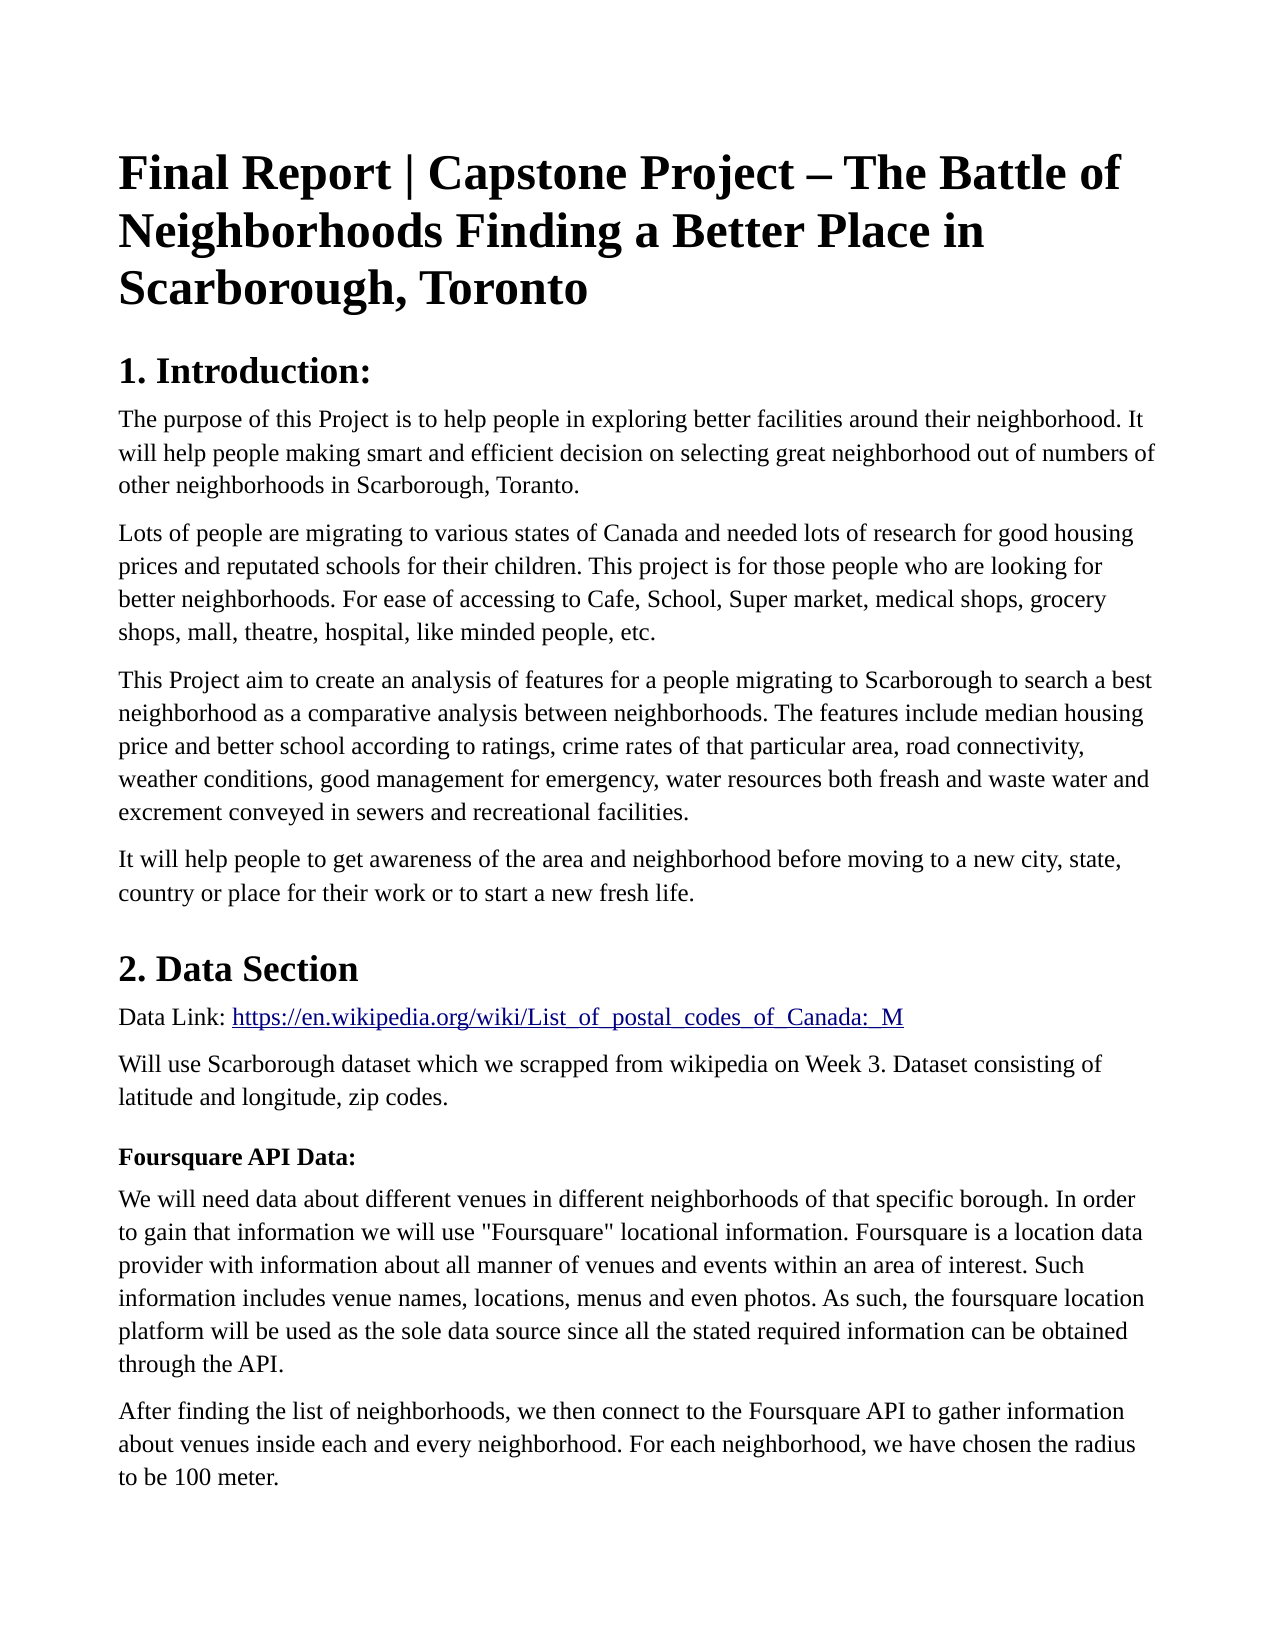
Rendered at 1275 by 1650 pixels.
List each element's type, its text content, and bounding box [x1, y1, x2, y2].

text Data Link: https://en.wikipedia.org/wiki/List_of_postal_codes_of_Canada:_M [118, 1002, 1157, 1030]
text The purpose of this Project is to help people in exploring better facilities around their neighborhood. It will help people making smart and efficient decision on selecting great neighborhood out of numbers of other neighborhoods in Scarborough, Toranto. [118, 404, 1157, 499]
subtitle Final Report | Capstone Project – The Battle of Neighborhoods Finding a Better Place in Scarborough, Toronto [118, 143, 1157, 316]
subtitle 2. Data Section [118, 946, 1157, 989]
text It will help people to get awareness of the area and neighborhood before moving to a new city, state, country or place for their work or to start a new fresh life. [118, 844, 1157, 906]
text We will need data about different venues in different neighborhoods of that specific borough. In order to gain that information we will use "Foursquare" locational information. Foursquare is a location data provider with information about all manner of venues and events within an area of interest. Such information includes venue names, locations, menus and even photos. As such, the foursquare location platform will be used as the sole data source since all the stated required information can be obtained through the API. [118, 1184, 1157, 1377]
text This Project aim to create an analysis of features for a people migrating to Scarborough to search a best neighborhood as a comparative analysis between neighborhoods. The features include median housing price and better school according to ratings, crime rates of that particular area, road connectivity, weather conditions, good management for emergency, water resources both freash and waste water and excrement conveyed in sewers and recreational facilities. [118, 665, 1157, 826]
subtitle Foursquare API Data: [118, 1142, 1157, 1171]
text Will use Scarborough dataset which we scrapped from wikipedia on Week 3. Dataset consisting of latitude and longitude, zip codes. [118, 1049, 1157, 1111]
text After finding the list of neighborhoods, we then connect to the Foursquare API to gather information about venues inside each and every neighborhood. For each neighborhood, we have chosen the radius to be 100 meter. [118, 1396, 1157, 1491]
text Lots of people are migrating to various states of Canada and needed lots of research for good housing prices and reputated schools for their children. This project is for those people who are looking for better neighborhoods. For ease of accessing to Cafe, School, Super market, medical shops, grocery shops, mall, theatre, hospital, like minded people, etc. [118, 518, 1157, 646]
subtitle 1. Introduction: [118, 349, 1157, 392]
